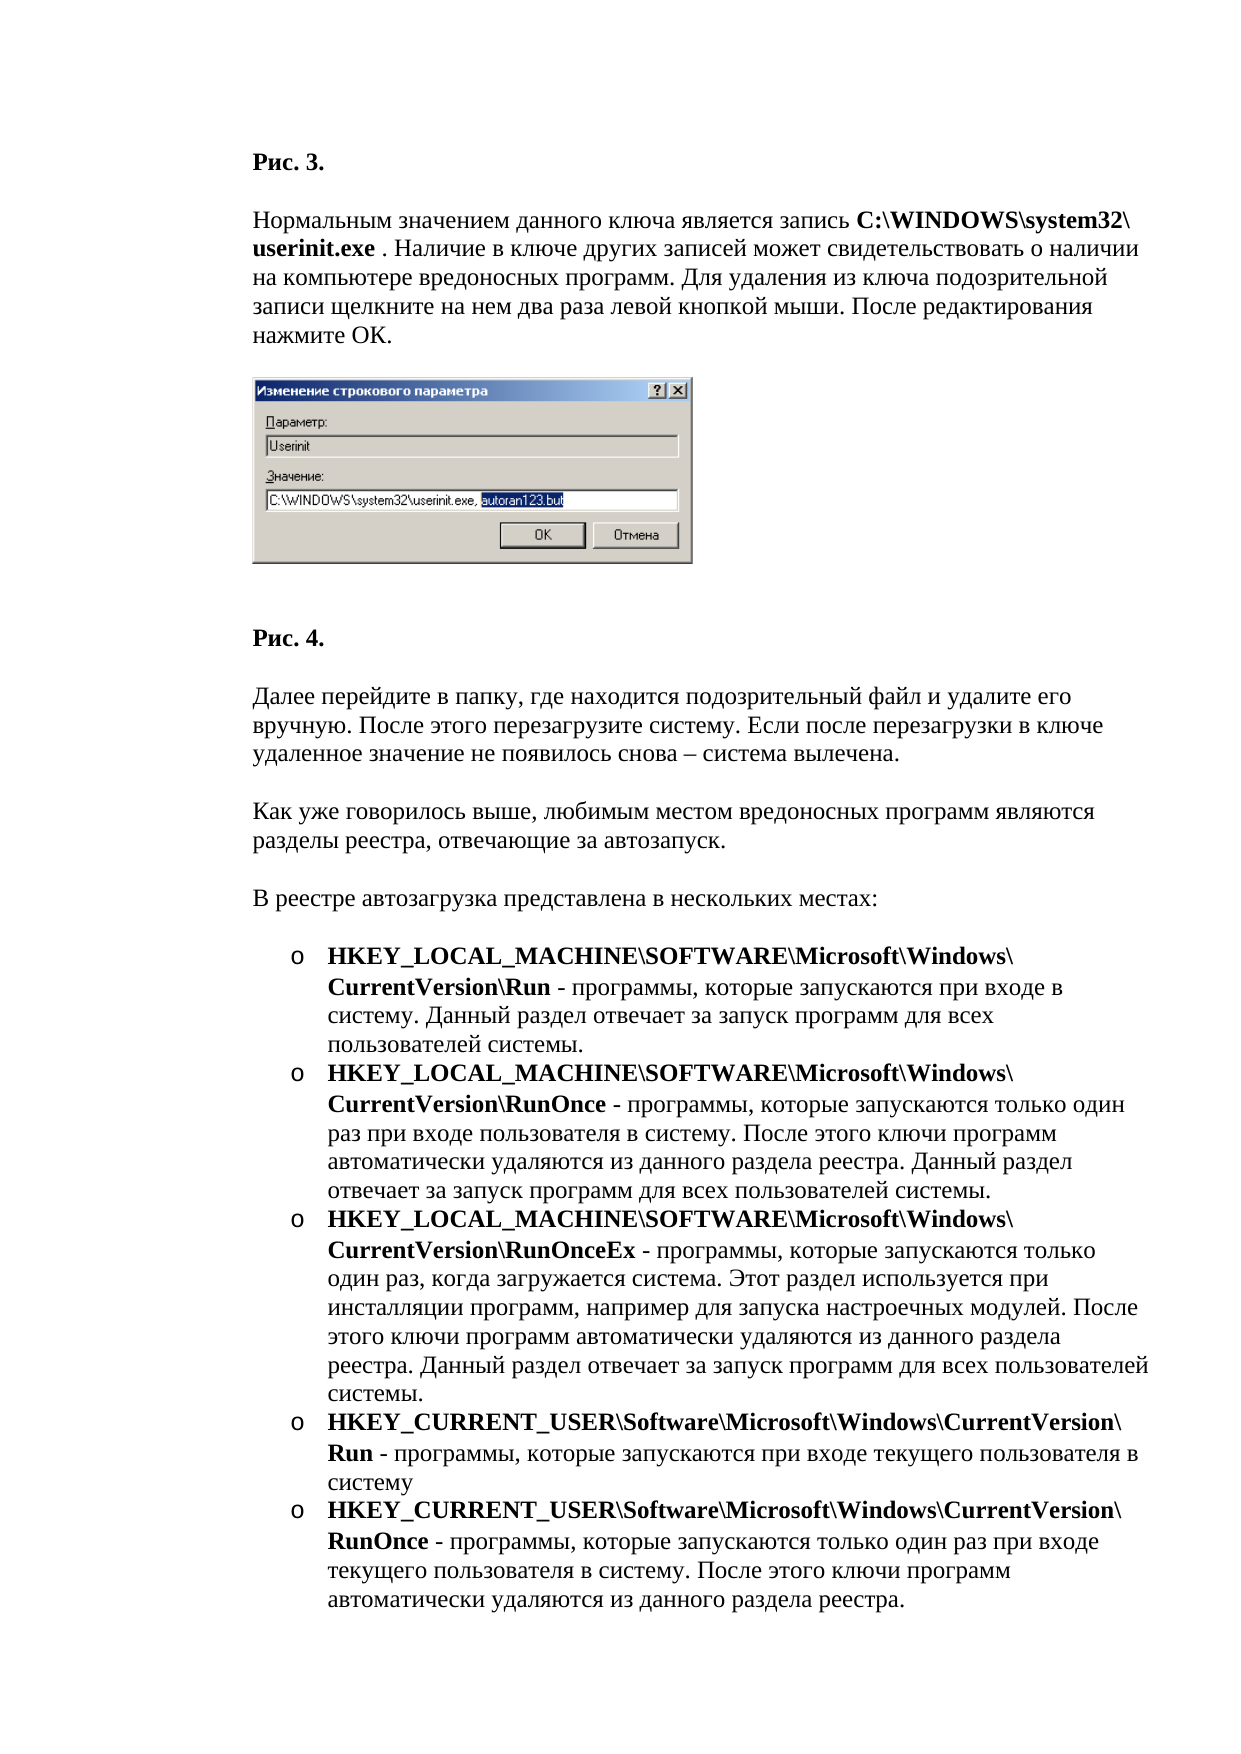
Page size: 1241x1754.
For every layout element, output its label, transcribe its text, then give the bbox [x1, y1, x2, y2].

text Далее перейдите в папку, где находится подозрительный файл и удалите его вручную. После этого перезагрузите систему. Если после перезагрузки в ключе удаленное значение не появилось снова – система вылечена. [252, 681, 1152, 767]
list HKEY_CURRENT_USER\Software\Microsoft\Windows\CurrentVersion\Run - программы, которые запускаются при входе текущего пользователя в систему [290, 1407, 1152, 1496]
text Рис. 4. [252, 594, 1152, 652]
picture [252, 377, 693, 564]
list HKEY_CURRENT_USER\Software\Microsoft\Windows\CurrentVersion\RunOnce - программы, которые запускаются только один раз при входе текущего пользователя в систему. После этого ключи программ автоматически удаляются из данного раздела реестра. [290, 1496, 1152, 1613]
text Нормальным значением данного ключа является запись C:\WINDOWS\system32\userinit.exe . Наличие в ключе других записей может свидетельствовать о наличии на компьютере вредоносных программ. Для удаления из ключа подозрительной записи щелкните на нем два раза левой кнопкой мыши. После редактирования нажмите ОК. [252, 205, 1152, 348]
text Рис. 3. [252, 118, 1152, 176]
list HKEY_LOCAL_MACHINE\SOFTWARE\Microsoft\Windows\CurrentVersion\Run - программы, которые запускаются при входе в систему. Данный раздел отвечает за запуск программ для всех пользователей системы. [290, 941, 1152, 1058]
text Как уже говорилось выше, любимым местом вредоносных программ являются разделы реестра, отвечающие за автозапуск. [252, 796, 1152, 854]
text В реестре автозагрузка представлена в нескольких местах: [252, 883, 1152, 912]
list HKEY_LOCAL_MACHINE\SOFTWARE\Microsoft\Windows\CurrentVersion\RunOnce - программы, которые запускаются только один раз при входе пользователя в систему. После этого ключи программ автоматически удаляются из данного раздела реестра. Данный раздел отвечает за запуск программ для всех пользователей системы. [290, 1058, 1152, 1204]
list HKEY_LOCAL_MACHINE\SOFTWARE\Microsoft\Windows\CurrentVersion\RunOnceEx - программы, которые запускаются только один раз, когда загружается система. Этот раздел используется при инсталляции программ, например для запуска настроечных модулей. После этого ключи программ автоматически удаляются из данного раздела реестра. Данный раздел отвечает за запуск программ для всех пользователей системы. [290, 1204, 1152, 1407]
